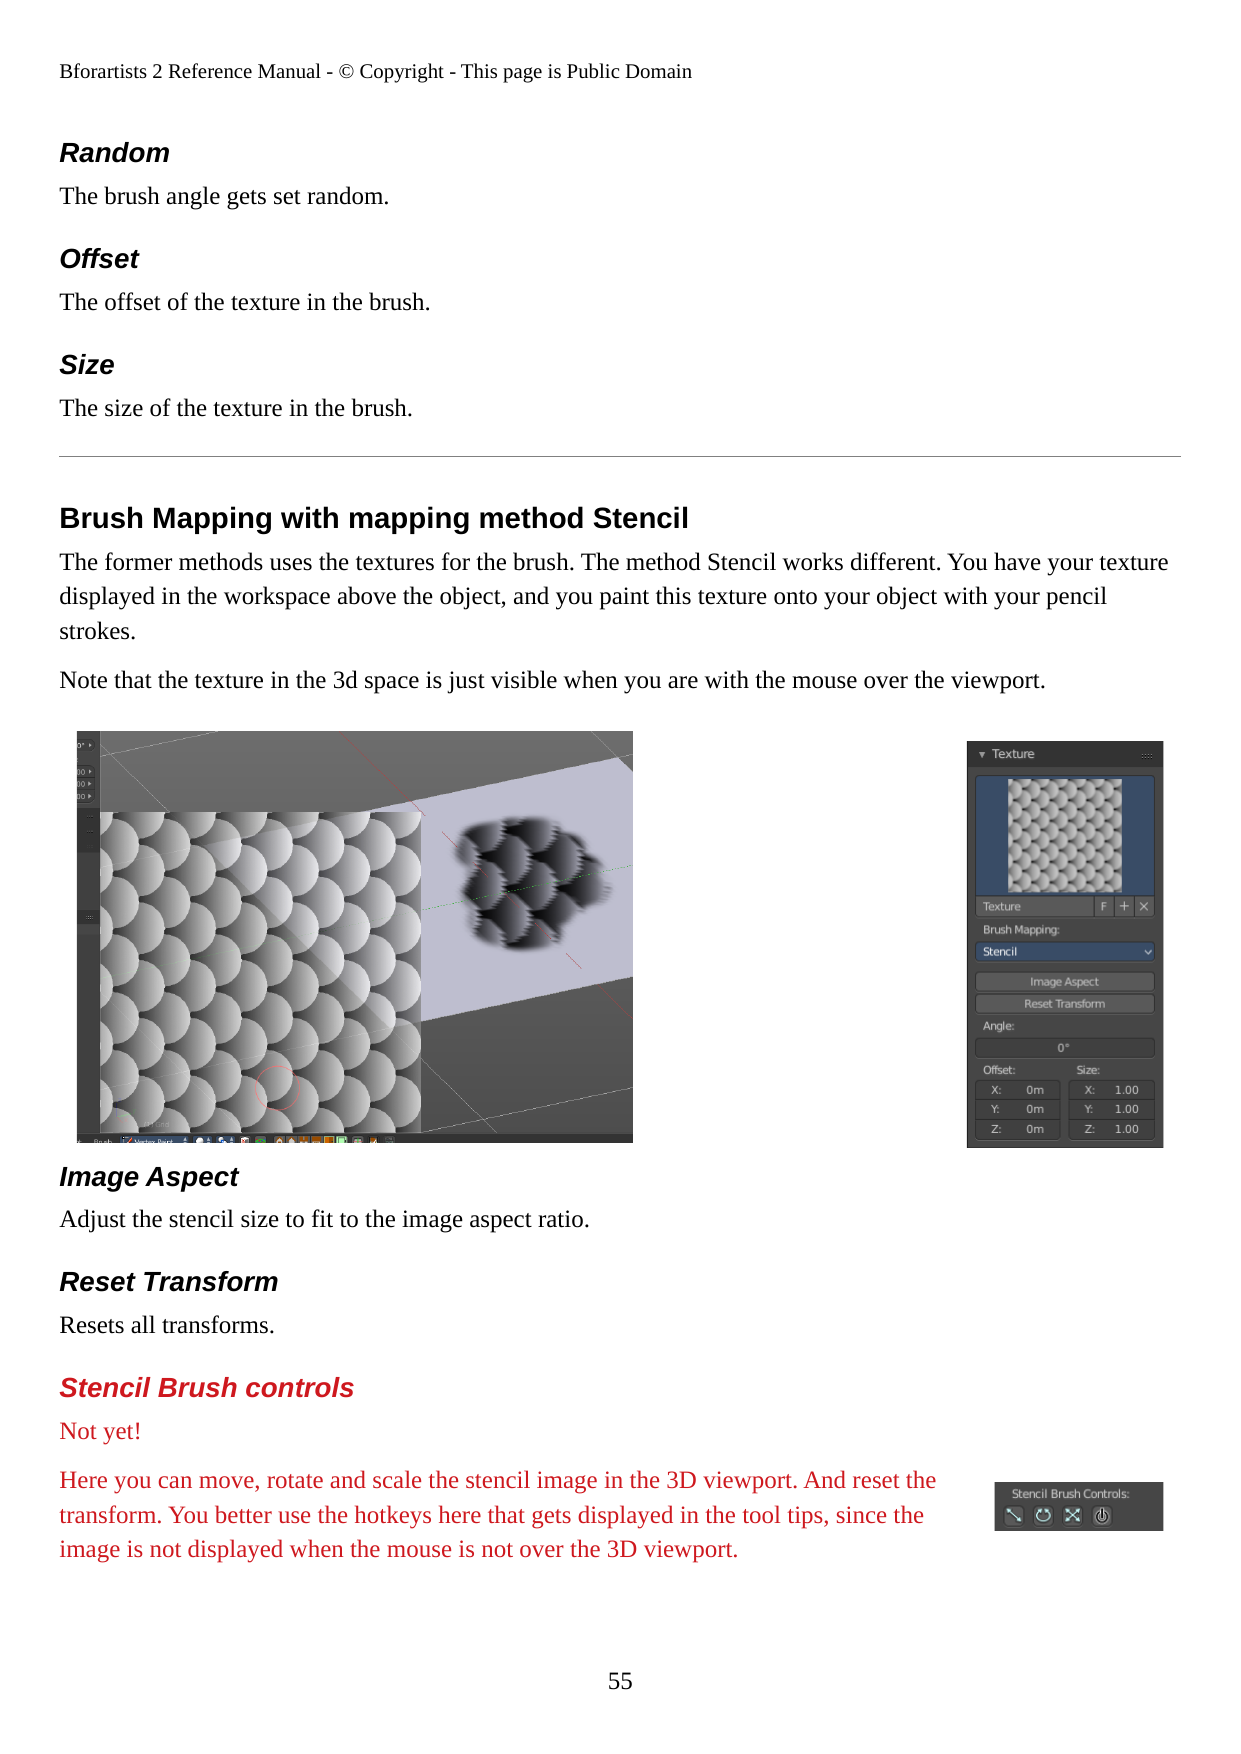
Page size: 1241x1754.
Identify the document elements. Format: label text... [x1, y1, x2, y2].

subtitle Image Aspect [59, 727, 1181, 1192]
text The former methods uses the textures for the brush. The method Stencil works different. You have your texture displayed in the workspace above the object, and you paint this texture onto your object with your pencil strokes. [59, 547, 1181, 645]
subtitle Random [59, 137, 1181, 168]
text Not yet! [59, 1416, 1181, 1445]
text The brush angle gets set random. [59, 181, 1181, 210]
picture [966, 741, 1164, 1148]
text The size of the texture in the brush. [59, 393, 1181, 422]
picture [994, 1482, 1164, 1531]
subtitle Size [59, 348, 1181, 380]
subtitle Brush Mapping with mapping method Stencil [59, 501, 1181, 534]
subtitle Stencil Brush controls [59, 1372, 1181, 1404]
text Adjust the stencil size to fit to the image aspect ratio. [59, 1204, 1181, 1233]
text Here you can move, rotate and scale the stencil image in the 3D viewport. And reset the transform. You better use the hotkeys here that gets displayed in the tool tips, since the image is not displayed when the mouse is not over the 3D viewport. [59, 1465, 1181, 1563]
subtitle Reset Transform [59, 1266, 1181, 1298]
text Resets all transforms. [59, 1310, 1181, 1339]
text Note that the texture in the 3d space is just visible when you are with the mouse over the viewport. [59, 665, 1181, 694]
picture [76, 731, 633, 1143]
text The offset of the texture in the brush. [59, 287, 1181, 316]
subtitle Offset [59, 243, 1181, 274]
